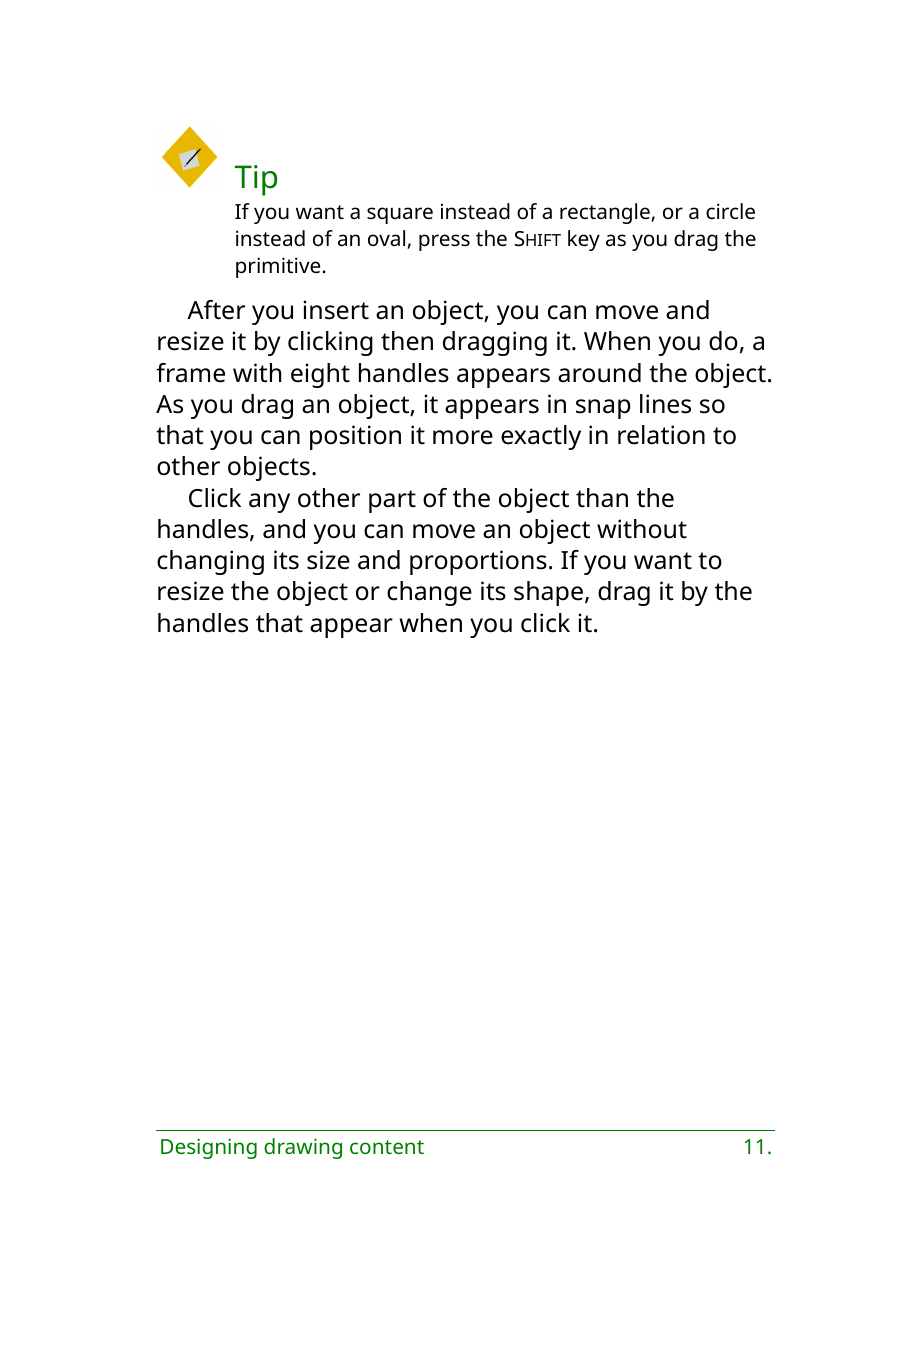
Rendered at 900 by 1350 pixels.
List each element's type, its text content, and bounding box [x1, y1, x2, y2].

text If you want a square instead of a rectangle, or a circle instead of an oval, press the Shift key as you drag the primitive. [234, 198, 775, 279]
text After you insert an object, you can move and resize it by clicking then dragging it. When you do, a frame with eight handles appears around the object. As you drag an object, it appears in snap lines so that you can position it more exactly in relation to other objects. [156, 294, 775, 482]
text Click any other part of the object than the handles, and you can move an object without changing its size and proportions. If you want to resize the object or change its shape, drag it by the handles that appear when you click it. [156, 482, 775, 638]
picture [157, 125, 220, 189]
list Tip [156, 125, 775, 198]
